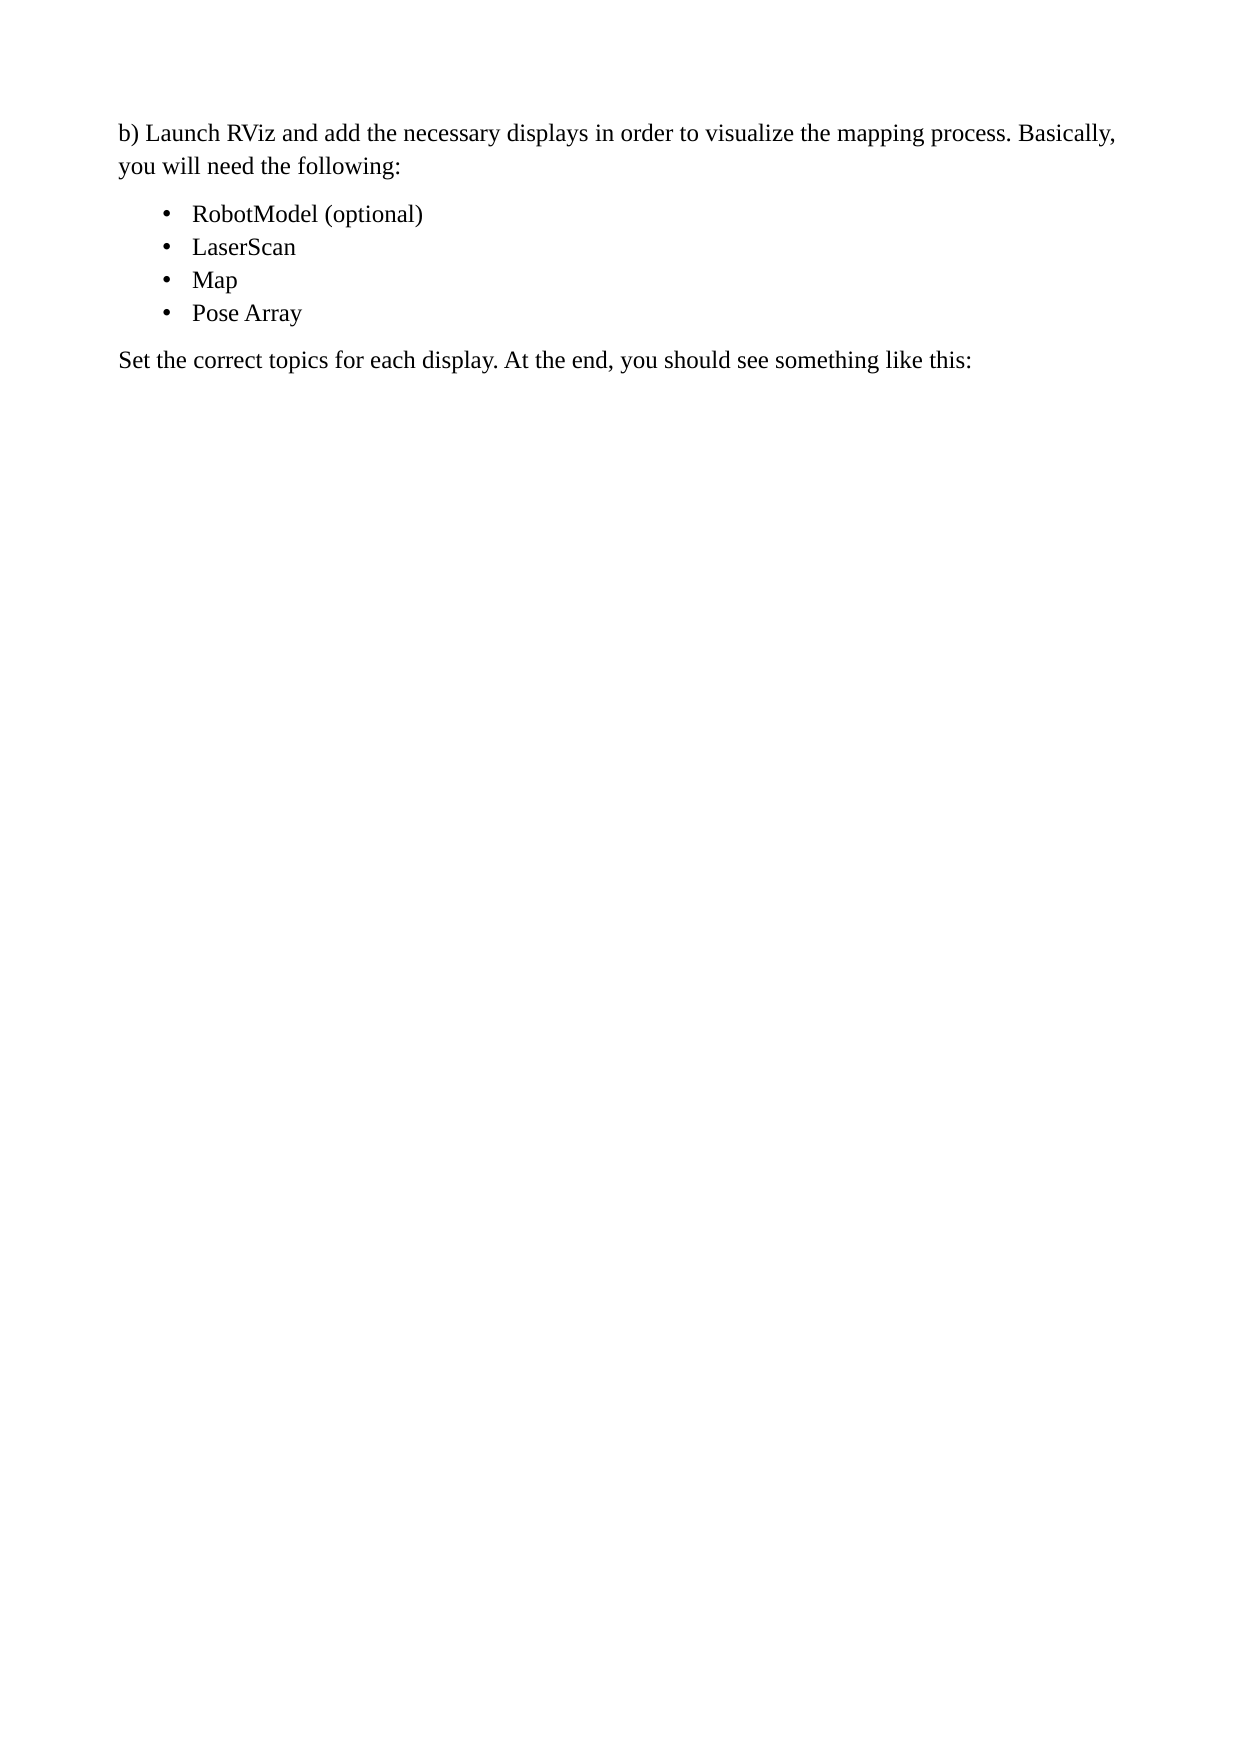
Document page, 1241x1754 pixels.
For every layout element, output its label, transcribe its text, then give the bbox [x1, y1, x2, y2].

list RobotModel (optional) [162, 199, 1122, 227]
list Pose Array [162, 298, 1122, 327]
text Set the correct topics for each display. At the end, you should see something like this: [118, 345, 1122, 374]
list Map [162, 265, 1122, 293]
text b) Launch RViz and add the necessary displays in order to visualize the mapping process. Basically, you will need the following: [118, 118, 1122, 180]
list LaserScan [162, 232, 1122, 261]
